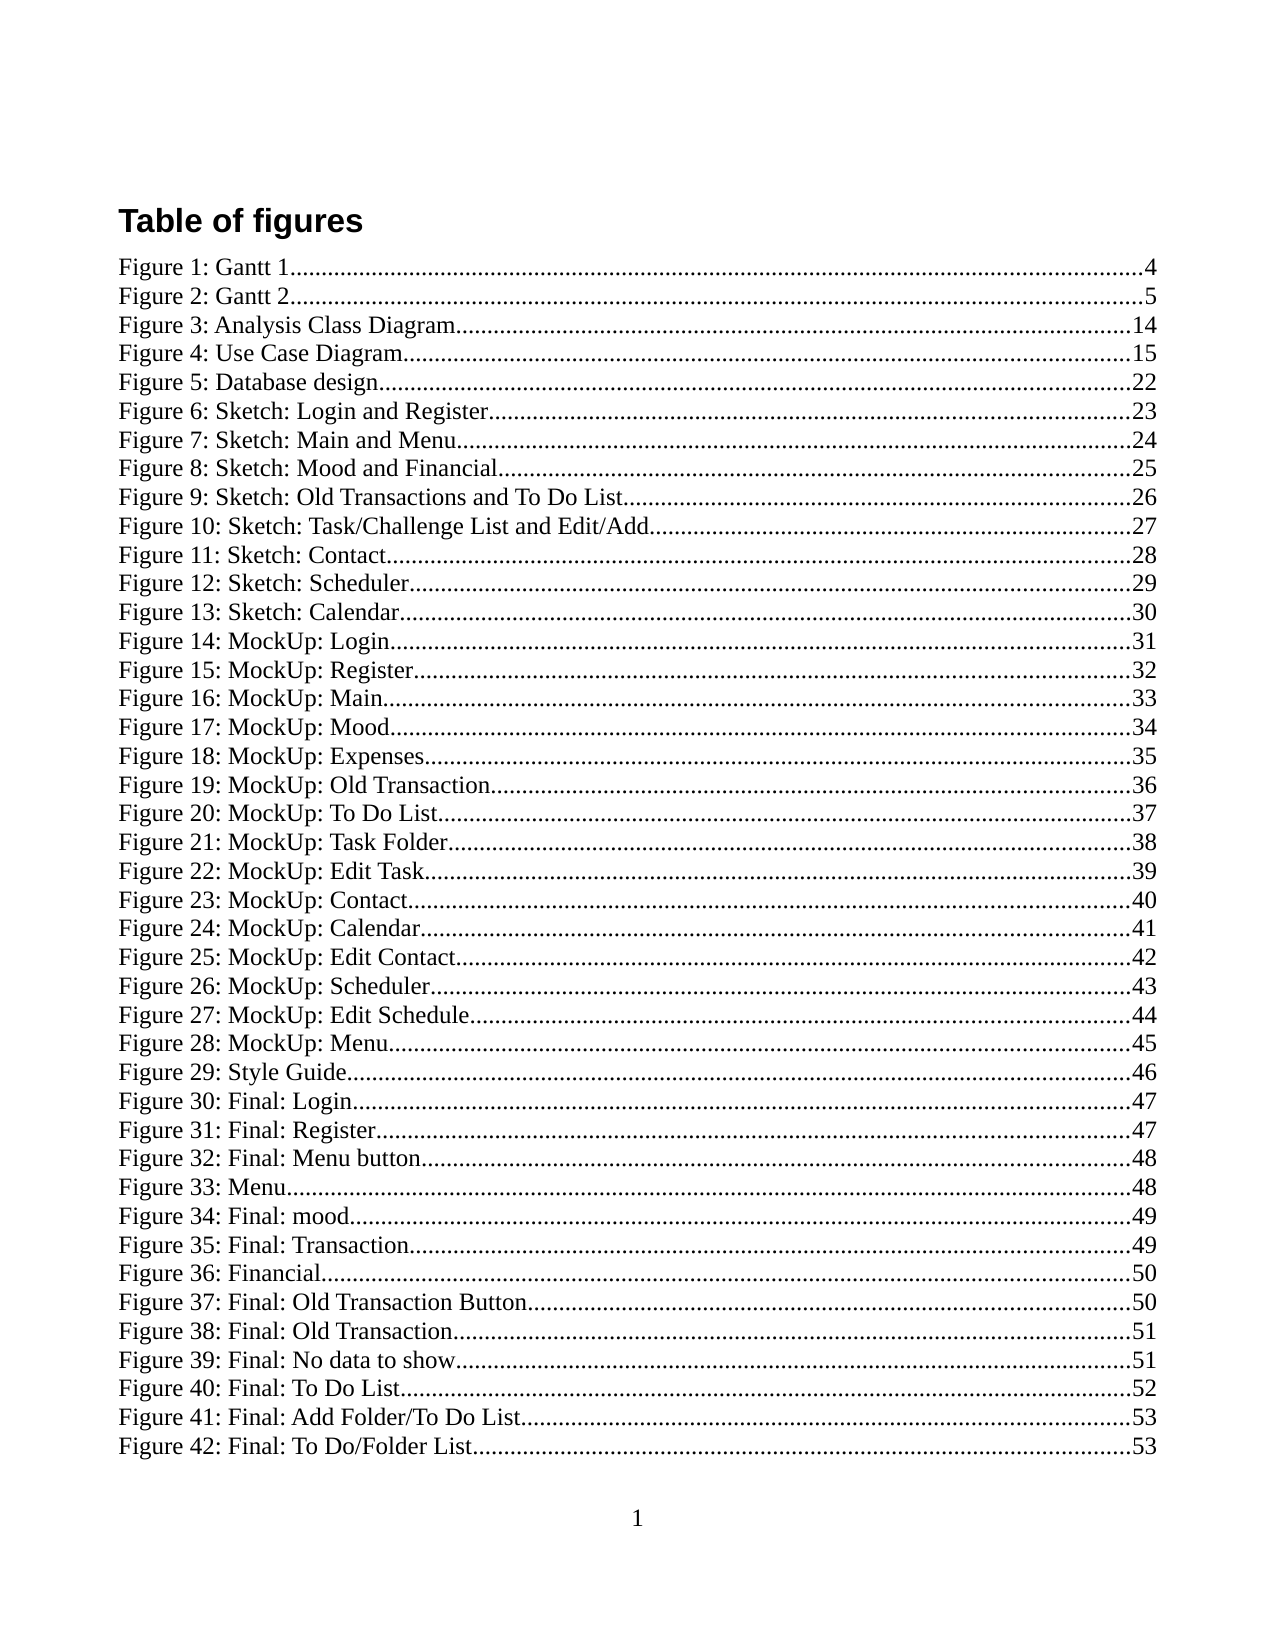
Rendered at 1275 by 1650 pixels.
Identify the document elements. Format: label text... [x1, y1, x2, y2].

text Figure 24: MockUp: Calendar 41 [118, 913, 1157, 942]
text Figure 13: Sketch: Calendar 30 [118, 597, 1157, 626]
text Figure 19: MockUp: Old Transaction 36 [118, 770, 1157, 798]
text Figure 39: Final: No data to show 51 [118, 1345, 1157, 1373]
text Figure 14: MockUp: Login 31 [118, 626, 1157, 655]
text Figure 27: MockUp: Edit Schedule 44 [118, 1000, 1157, 1028]
text Figure 33: Menu 48 [118, 1172, 1157, 1201]
text Figure 34: Final: mood 49 [118, 1201, 1157, 1230]
text Figure 1: Gantt 1 4 [118, 252, 1157, 281]
text Figure 31: Final: Register 47 [118, 1115, 1157, 1143]
text Figure 18: MockUp: Expenses 35 [118, 741, 1157, 770]
text Figure 23: MockUp: Contact 40 [118, 885, 1157, 913]
text Figure 16: MockUp: Main 33 [118, 683, 1157, 712]
text Figure 28: MockUp: Menu 45 [118, 1028, 1157, 1057]
text Figure 29: Style Guide 46 [118, 1057, 1157, 1086]
text Figure 21: MockUp: Task Folder 38 [118, 827, 1157, 856]
text Figure 22: MockUp: Edit Task 39 [118, 856, 1157, 885]
text Figure 17: MockUp: Mood 34 [118, 712, 1157, 741]
text Figure 3: Analysis Class Diagram 14 [118, 310, 1157, 338]
text Figure 8: Sketch: Mood and Financial 25 [118, 453, 1157, 482]
text Figure 25: MockUp: Edit Contact 42 [118, 942, 1157, 971]
text Figure 10: Sketch: Task/Challenge List and Edit/Add 27 [118, 511, 1157, 540]
text Figure 15: MockUp: Register 32 [118, 655, 1157, 683]
text Figure 40: Final: To Do List 52 [118, 1373, 1157, 1402]
text Figure 42: Final: To Do/Folder List 53 [118, 1431, 1157, 1460]
text Figure 30: Final: Login 47 [118, 1086, 1157, 1115]
text Figure 12: Sketch: Scheduler 29 [118, 568, 1157, 597]
text Figure 37: Final: Old Transaction Button 50 [118, 1287, 1157, 1316]
text Figure 9: Sketch: Old Transactions and To Do List 26 [118, 482, 1157, 511]
text Figure 41: Final: Add Folder/To Do List 53 [118, 1402, 1157, 1431]
text Figure 36: Financial 50 [118, 1258, 1157, 1287]
subtitle Table of figures [118, 201, 1157, 240]
text Figure 38: Final: Old Transaction 51 [118, 1316, 1157, 1345]
text Figure 7: Sketch: Main and Menu 24 [118, 425, 1157, 453]
text Figure 11: Sketch: Contact 28 [118, 540, 1157, 568]
text Figure 5: Database design 22 [118, 367, 1157, 396]
text Figure 20: MockUp: To Do List 37 [118, 798, 1157, 827]
text Figure 35: Final: Transaction 49 [118, 1230, 1157, 1258]
text Figure 4: Use Case Diagram 15 [118, 338, 1157, 367]
text Figure 2: Gantt 2 5 [118, 281, 1157, 310]
text Figure 6: Sketch: Login and Register 23 [118, 396, 1157, 425]
text Figure 26: MockUp: Scheduler 43 [118, 971, 1157, 1000]
text Figure 32: Final: Menu button 48 [118, 1143, 1157, 1172]
